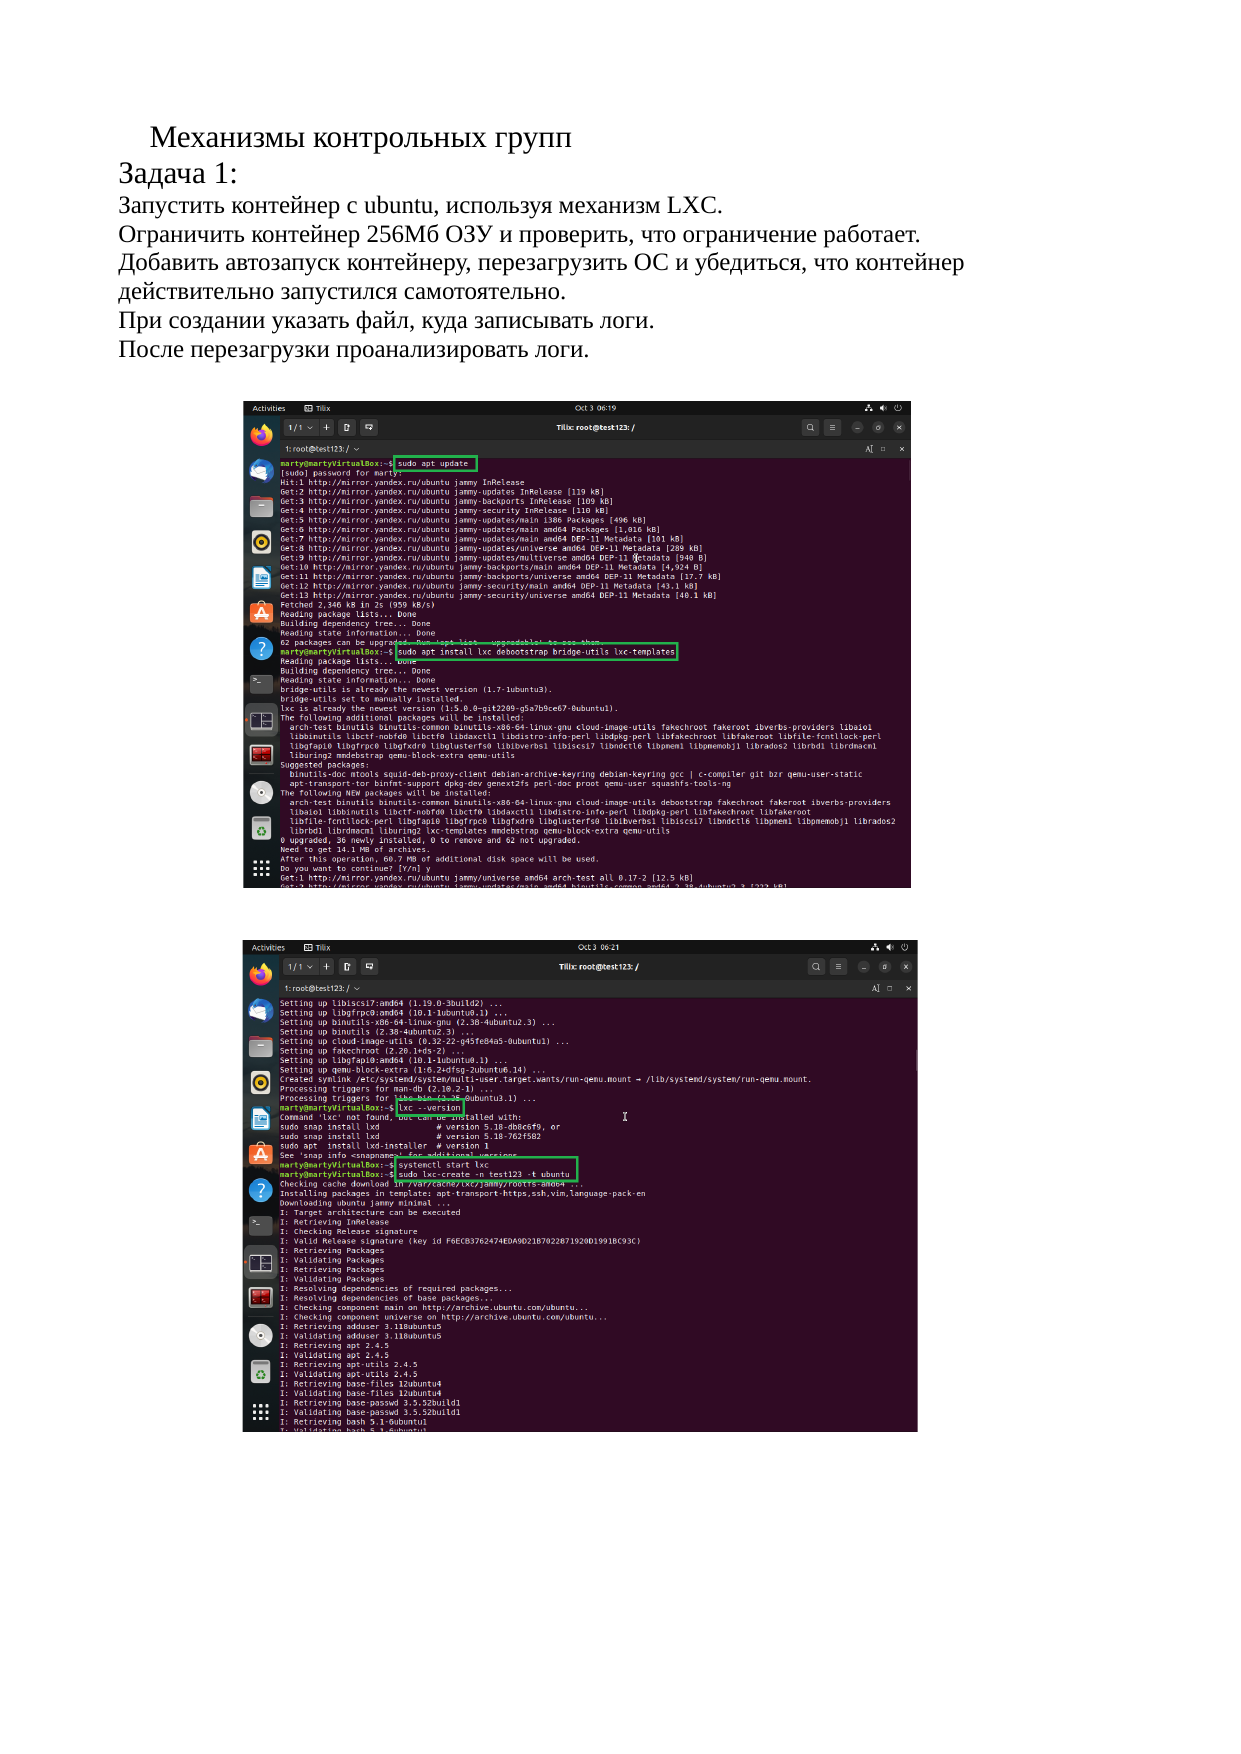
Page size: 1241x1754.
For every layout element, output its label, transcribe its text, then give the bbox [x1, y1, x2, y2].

text Добавить автозапуск контейнеру, перезагрузить ОС и убедиться, что контейнер действительно запустился самотоятельно. [118, 247, 1122, 305]
text При создании указать файл, куда записывать логи. [118, 305, 1122, 334]
picture [243, 401, 911, 888]
text Ограничить контейнер 256Мб ОЗУ и проверить, что ограничение работает. [118, 219, 1122, 247]
text После перезагрузки проанализировать логи. [118, 334, 1122, 362]
text Запустить контейнер с ubuntu, используя механизм LXC. [118, 190, 1122, 219]
text Задача 1: [118, 154, 1122, 190]
text Механизмы контрольных групп [118, 118, 1122, 154]
picture [242, 940, 918, 1432]
